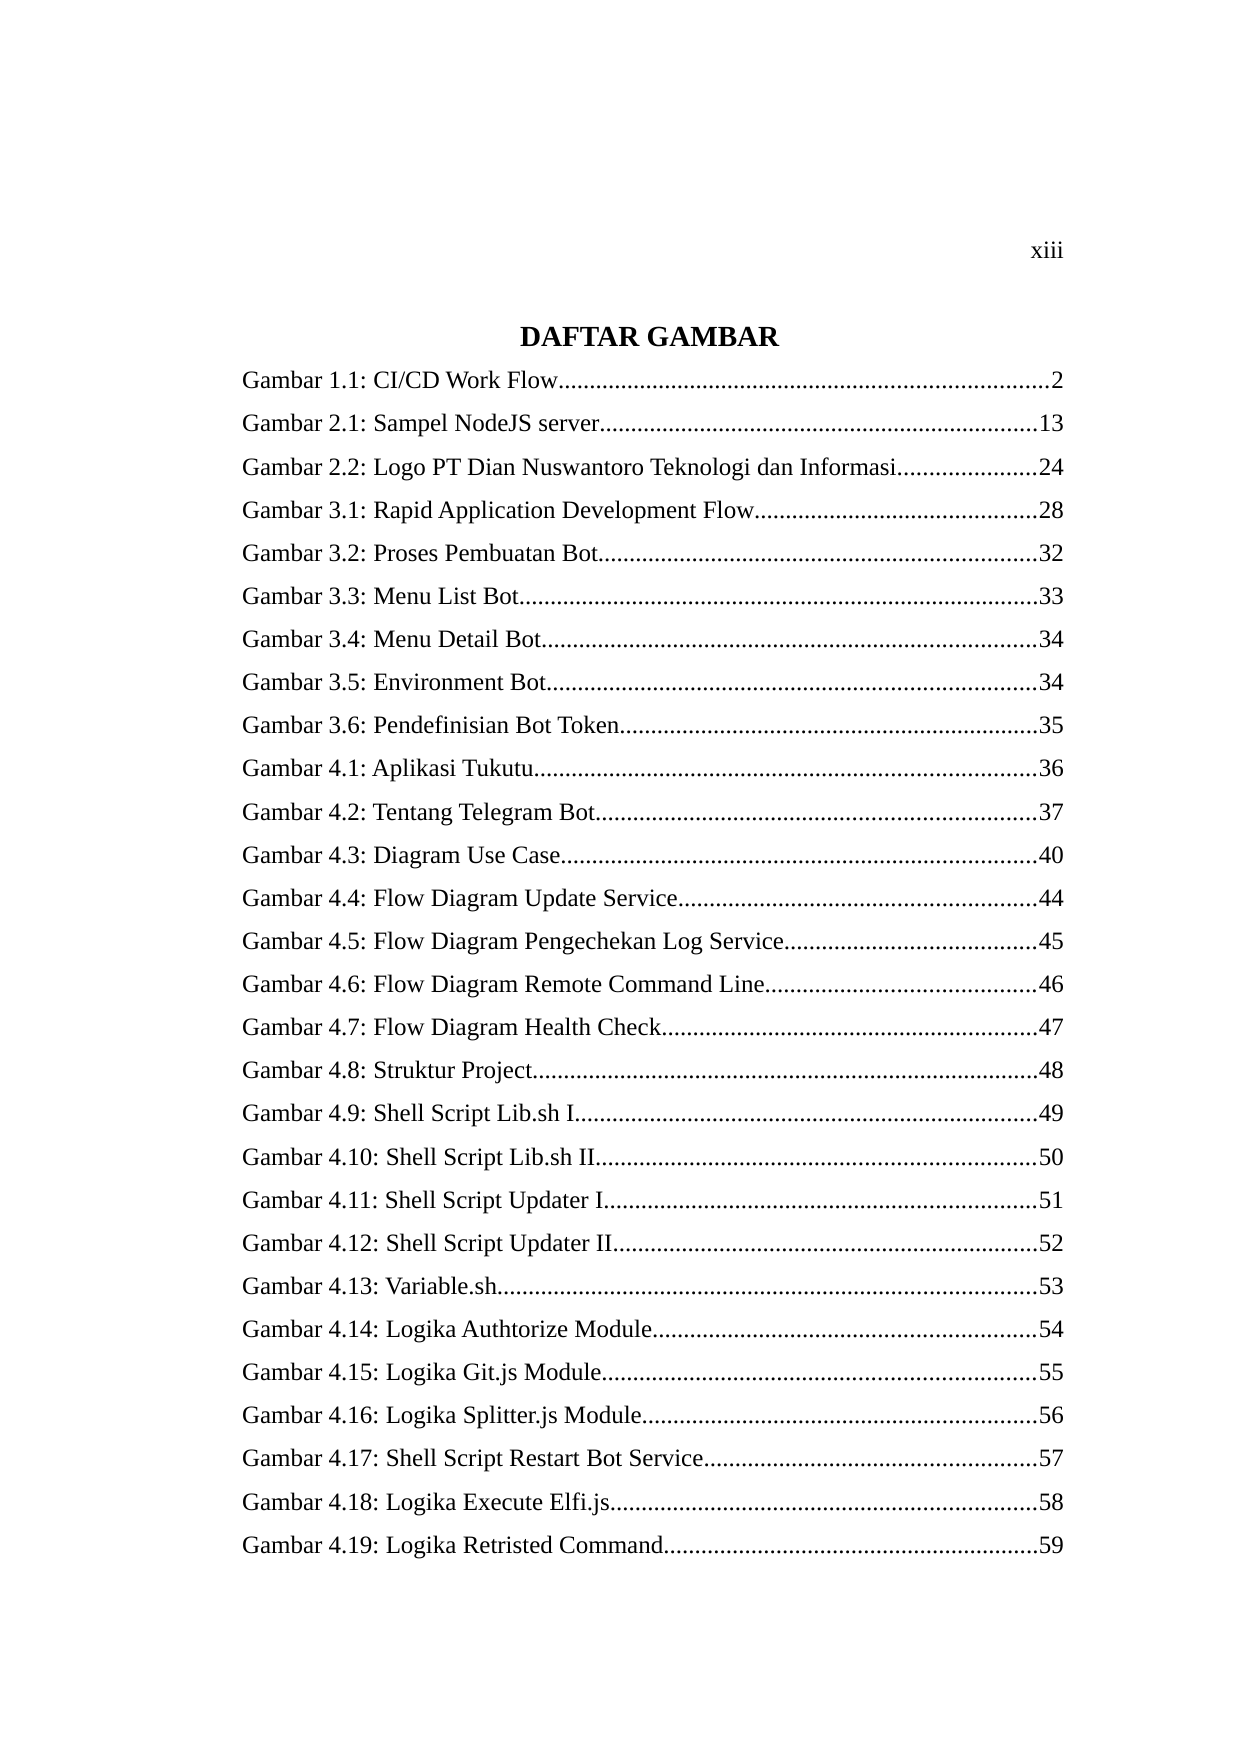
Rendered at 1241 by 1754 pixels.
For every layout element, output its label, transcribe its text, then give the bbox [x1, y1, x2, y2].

text Gambar 4.13: Variable.sh 53 [236, 1271, 1063, 1300]
text Gambar 3.2: Proses Pembuatan Bot 32 [236, 538, 1063, 567]
text Gambar 4.2: Tentang Telegram Bot 37 [236, 797, 1063, 825]
text Gambar 4.4: Flow Diagram Update Service 44 [236, 883, 1063, 912]
text Gambar 4.16: Logika Splitter.js Module 56 [236, 1400, 1063, 1429]
text Gambar 4.3: Diagram Use Case 40 [236, 840, 1063, 868]
text Gambar 4.18: Logika Execute Elfi.js 58 [236, 1487, 1063, 1515]
text Gambar 4.8: Struktur Project 48 [236, 1055, 1063, 1084]
text Gambar 2.2: Logo PT Dian Nuswantoro Teknologi dan Informasi 24 [236, 452, 1063, 480]
text Gambar 3.1: Rapid Application Development Flow 28 [236, 495, 1063, 523]
text Gambar 3.6: Pendefinisian Bot Token 35 [236, 710, 1063, 739]
text Gambar 3.4: Menu Detail Bot 34 [236, 624, 1063, 653]
text Gambar 4.11: Shell Script Updater I 51 [236, 1185, 1063, 1213]
text Gambar 2.1: Sampel NodeJS server 13 [236, 408, 1063, 437]
text Gambar 4.19: Logika Retristed Command 59 [236, 1530, 1063, 1558]
text Gambar 4.10: Shell Script Lib.sh II 50 [236, 1142, 1063, 1170]
text Gambar 4.5: Flow Diagram Pengechekan Log Service 45 [236, 926, 1063, 955]
text Gambar 1.1: CI/CD Work Flow 2 [236, 365, 1063, 394]
text Gambar 4.9: Shell Script Lib.sh I 49 [236, 1098, 1063, 1127]
text Gambar 4.7: Flow Diagram Health Check 47 [236, 1012, 1063, 1041]
text Gambar 4.17: Shell Script Restart Bot Service 57 [236, 1443, 1063, 1472]
text Gambar 3.5: Environment Bot 34 [236, 667, 1063, 696]
text Gambar 4.1: Aplikasi Tukutu 36 [236, 753, 1063, 782]
text Gambar 4.6: Flow Diagram Remote Command Line 46 [236, 969, 1063, 998]
text Gambar 4.14: Logika Authtorize Module 54 [236, 1314, 1063, 1343]
text Gambar 4.12: Shell Script Updater II 52 [236, 1228, 1063, 1257]
subtitle DAFTAR GAMBAR [236, 319, 1063, 353]
text Gambar 4.15: Logika Git.js Module 55 [236, 1357, 1063, 1386]
text Gambar 3.3: Menu List Bot 33 [236, 581, 1063, 610]
